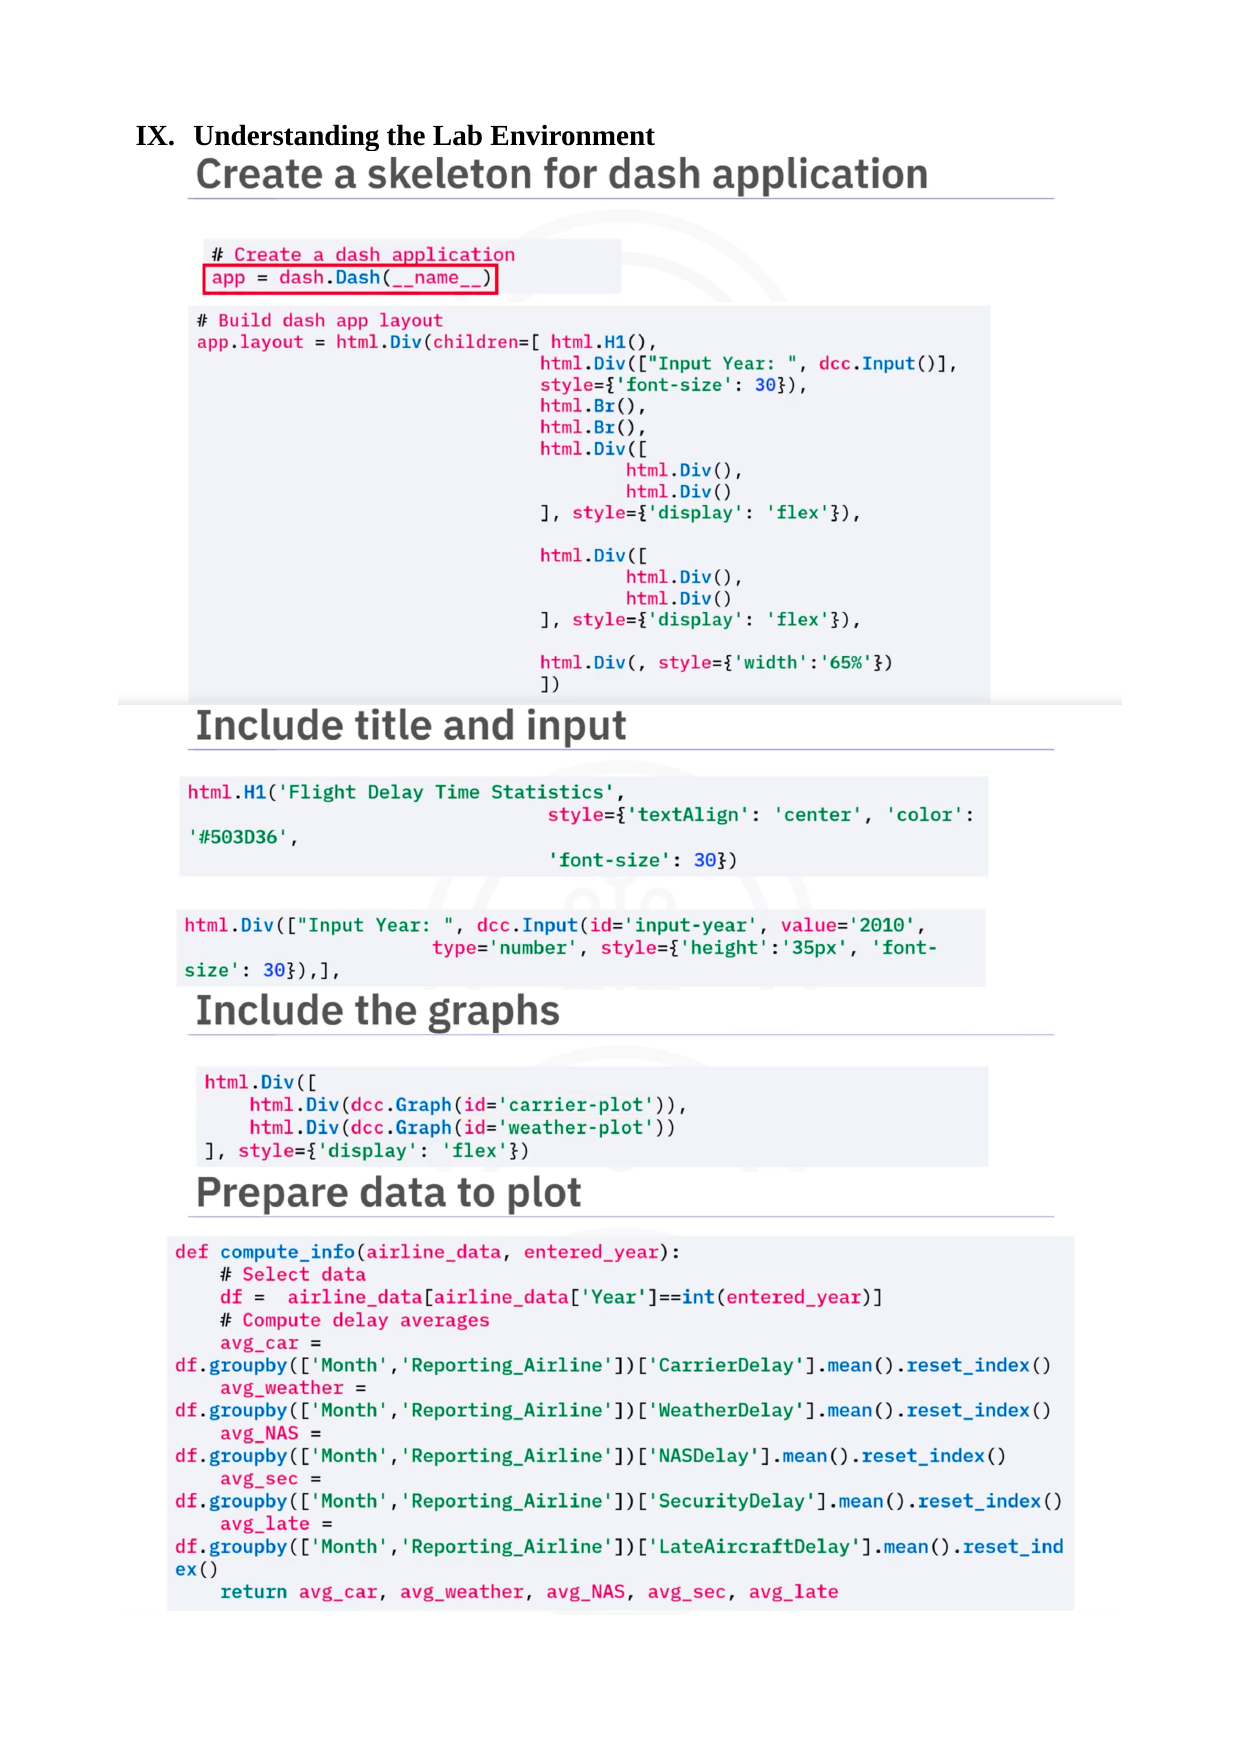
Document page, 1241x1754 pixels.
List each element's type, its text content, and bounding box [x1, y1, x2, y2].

picture [118, 151, 1123, 1615]
list Understanding the Lab Environment [175, 118, 1122, 151]
